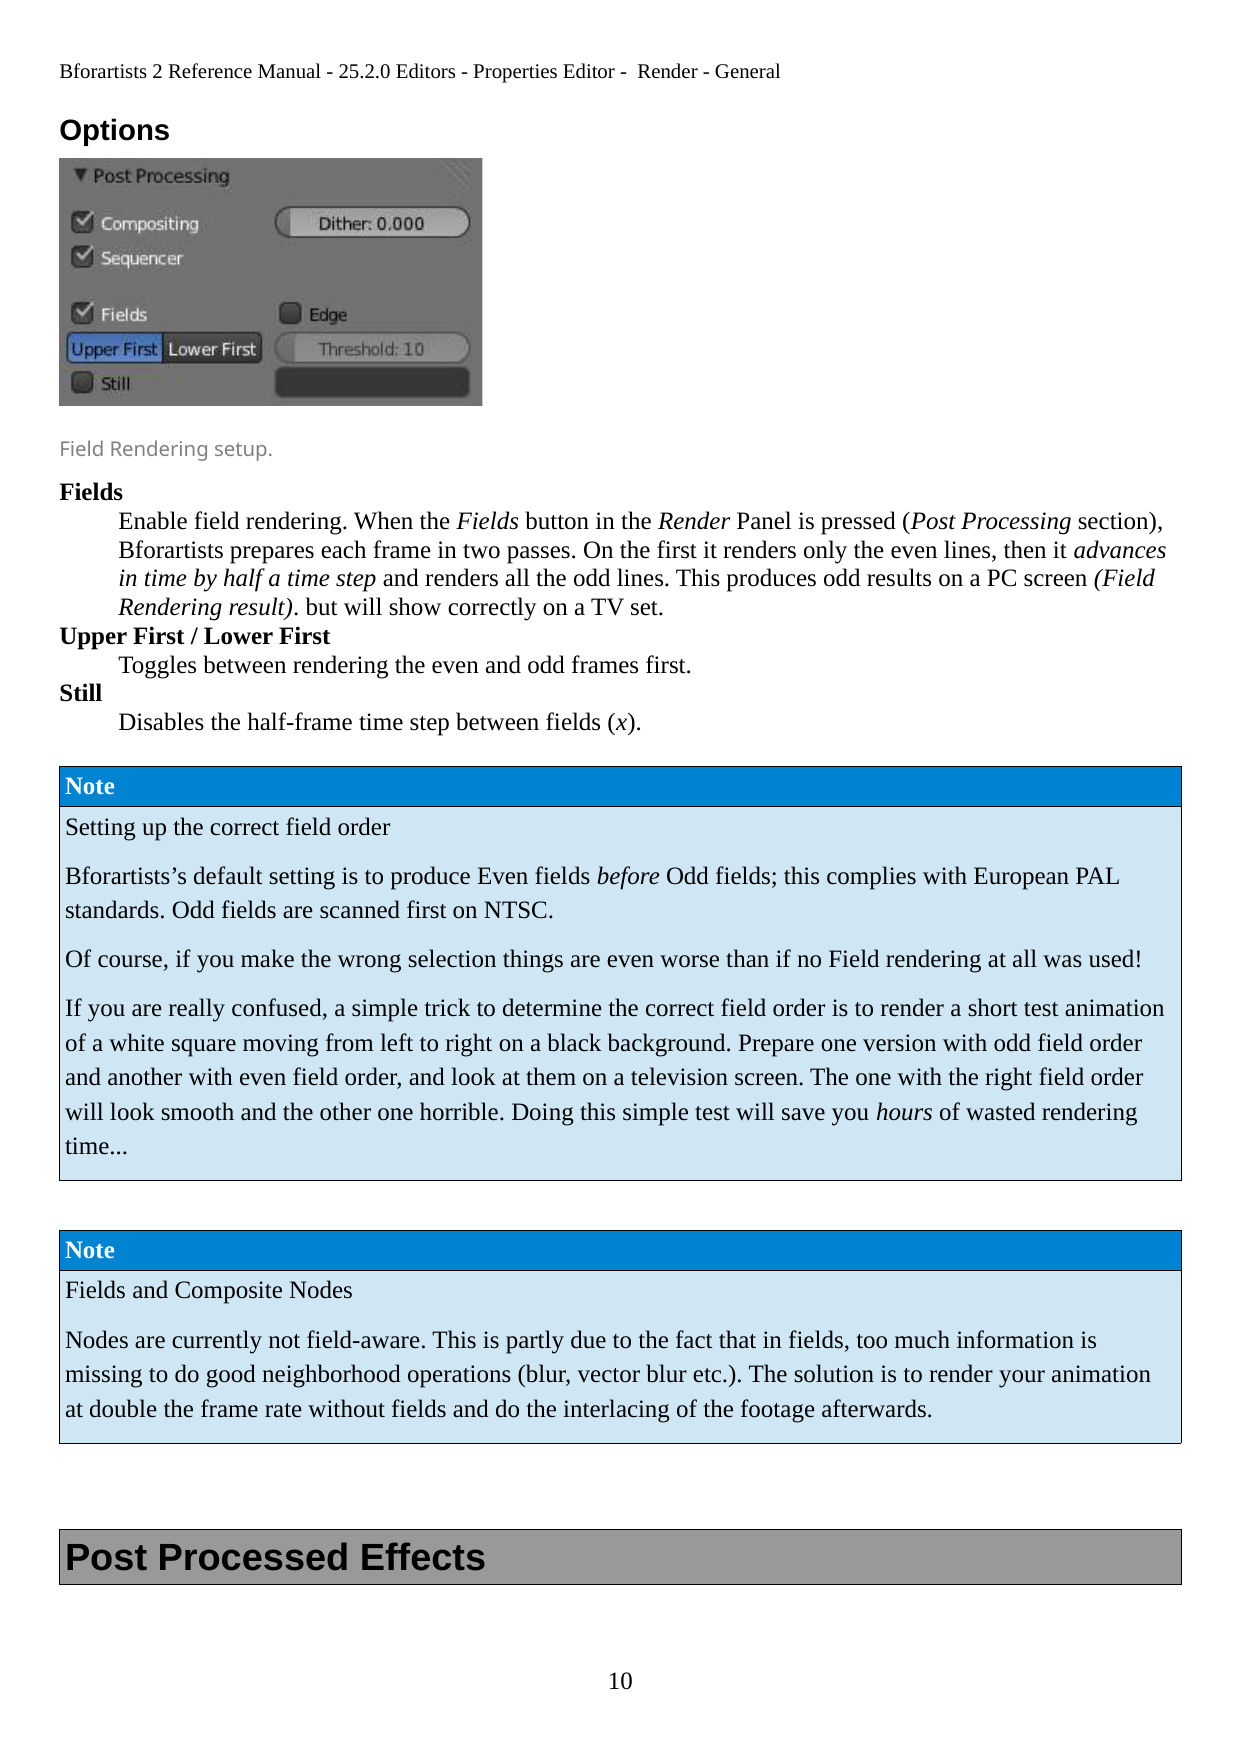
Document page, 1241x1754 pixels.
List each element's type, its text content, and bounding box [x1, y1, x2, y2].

table_header Note [60, 1231, 1181, 1270]
picture [59, 158, 483, 406]
subtitle Fields [59, 477, 1181, 506]
list Toggles between rendering the even and odd frames first. [118, 650, 1181, 678]
list Disables the half-frame time step between fields (x). [118, 707, 1181, 736]
table_cell Setting up the correct field order Bforartists’s default setting is to produce Even fields before Odd fields; this complies with European PAL standards. Odd fields are scanned first on NTSC. Of course, if you make the wrong selection things are even worse than if no Field rendering at all was used! If you are really confused, a simple trick to determine the correct field order is to render a short test animation of a white square moving from left to right on a black background. Prepare one version with odd field order and another with even field order, and look at them on a television screen. The one with the right field order will look smooth and the other one horrible. Doing this simple test will save you hours of wasted rendering time... [60, 807, 1181, 1180]
subtitle Upper First / Lower First [59, 621, 1181, 650]
text Field Rendering setup. [59, 431, 1181, 463]
table_header Note [60, 767, 1181, 806]
list Enable field rendering. When the Fields button in the Render Panel is pressed (Post Processing section), Bforartists prepares each frame in two passes. On the first it renders only the even lines, then it advances in time by half a time step and renders all the odd lines. This produces odd results on a PC screen (Field Rendering result). but will show correctly on a TV set. [118, 506, 1181, 621]
subtitle Still [59, 678, 1181, 707]
subtitle Options [59, 113, 1181, 146]
table_cell Fields and Composite Nodes Nodes are currently not field-aware. This is partly due to the fact that in fields, too much information is missing to do good neighborhood operations (blur, vector blur etc.). The solution is to render your animation at double the frame rate without fields and do the interlacing of the footage afterwards. [60, 1271, 1181, 1443]
table_header Post Processed Effects [60, 1530, 1181, 1584]
